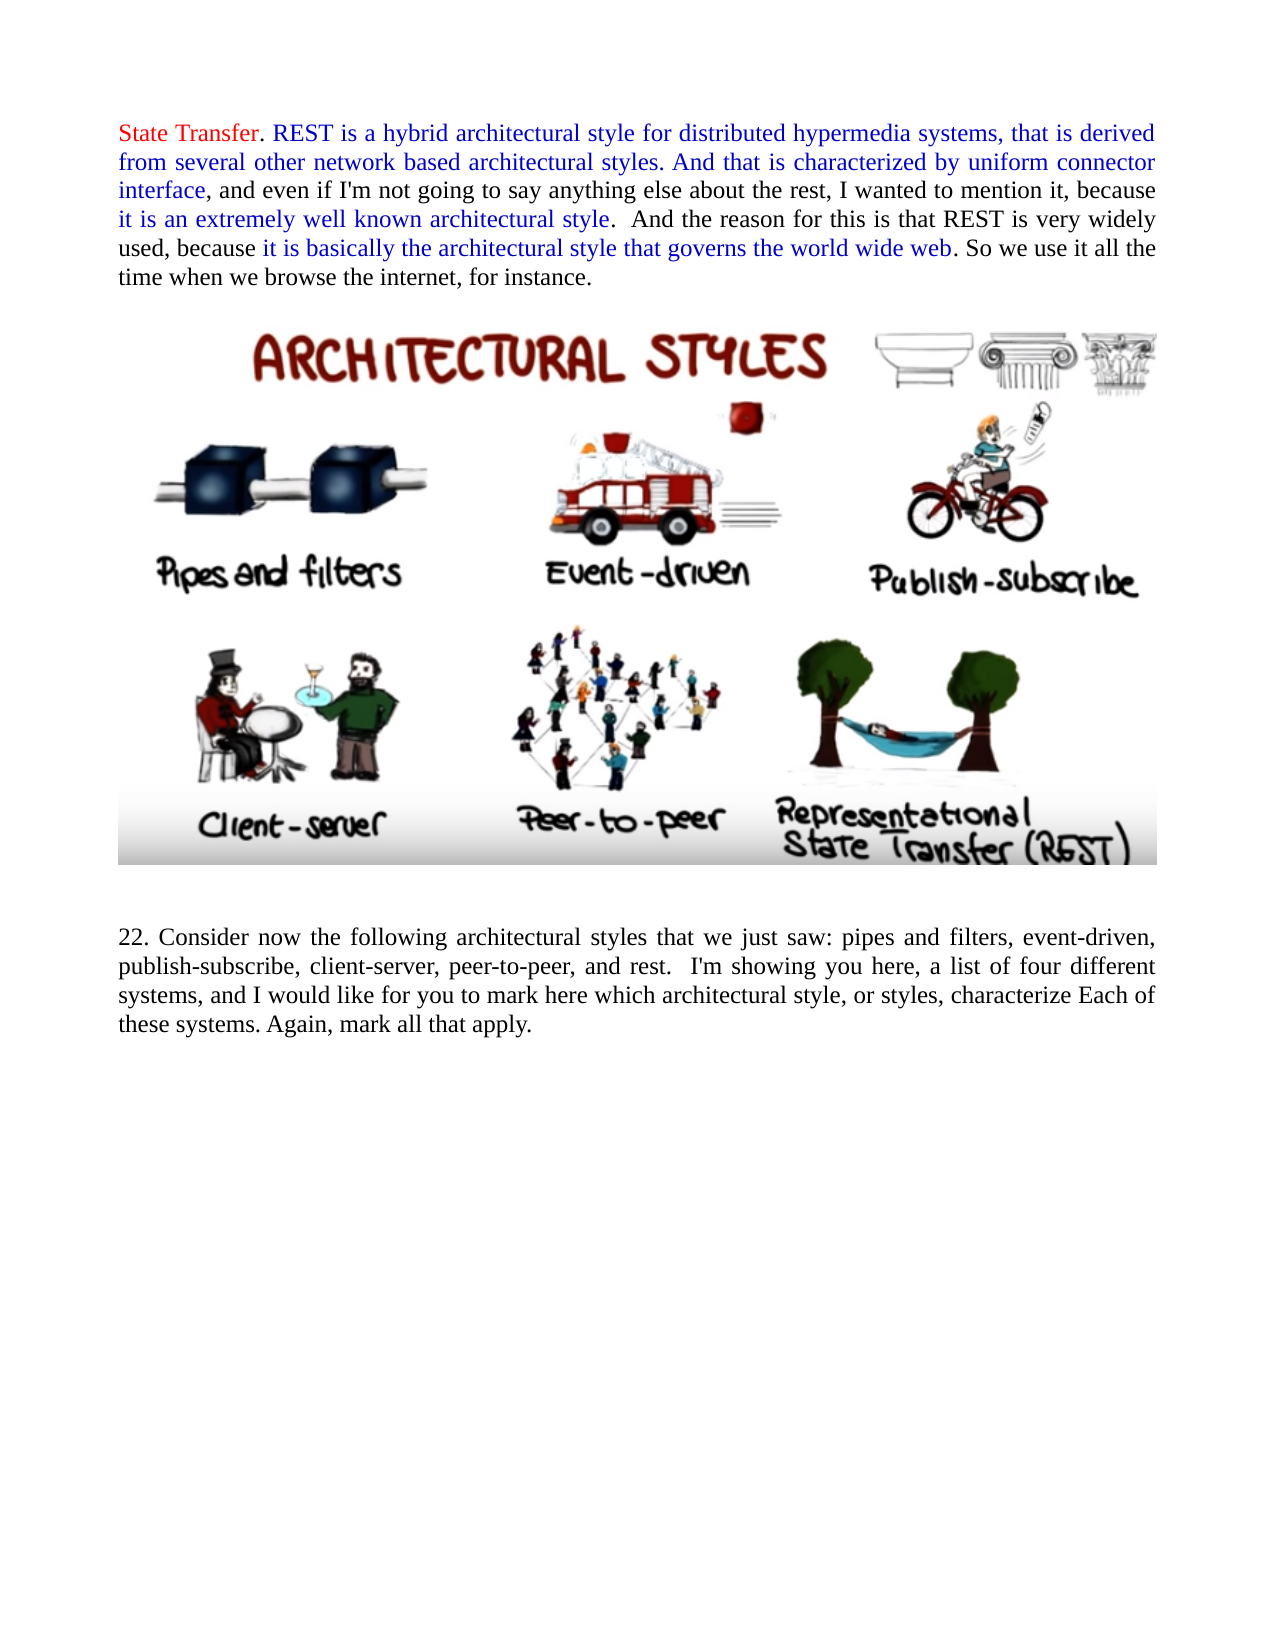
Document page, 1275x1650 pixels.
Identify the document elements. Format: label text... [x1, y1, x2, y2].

text State Transfer. REST is a hybrid architectural style for distributed hypermedia systems, that is derived from several other network based architectural styles. And that is characterized by uniform connector interface, and even if I'm not going to say anything else about the rest, I wanted to mention it, because it is an extremely well known architectural style. And the reason for this is that REST is very widely used, because it is basically the architectural style that governs the world wide web. So we use it all the time when we browse the internet, for instance. [118, 118, 1157, 291]
picture [118, 319, 1157, 865]
text 22. Consider now the following architectural styles that we just saw: pipes and filters, event-driven, publish-subscribe, client-server, peer-to-peer, and rest. I'm showing you here, a list of four different systems, and I would like for you to mark here which architectural style, or styles, characterize Each of these systems. Again, mark all that apply. [118, 922, 1157, 1037]
